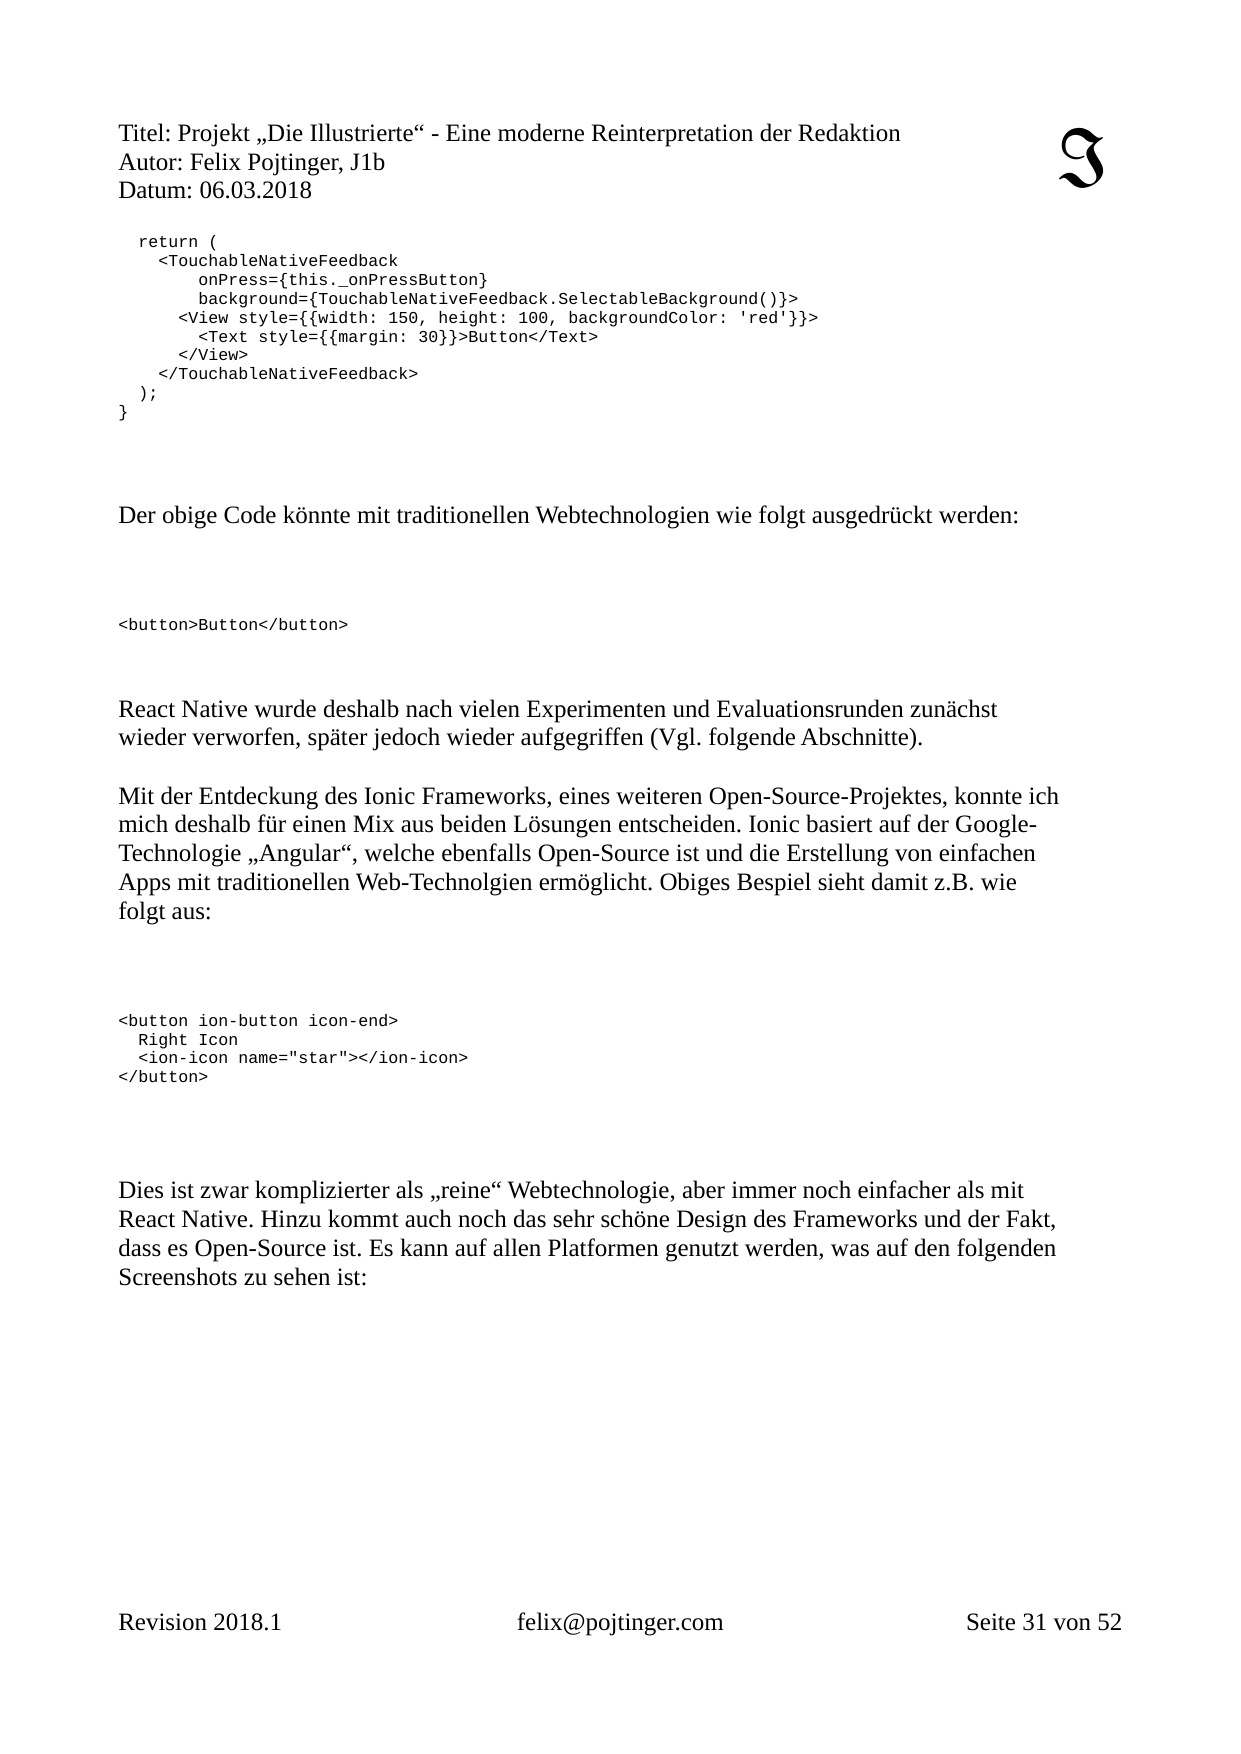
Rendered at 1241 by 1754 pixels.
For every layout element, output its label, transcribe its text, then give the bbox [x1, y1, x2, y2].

text onPress={this._onPressButton} [118, 272, 1122, 290]
text <ion-icon name="star"></ion-icon> [118, 1050, 1122, 1069]
text </button> [118, 1069, 1122, 1088]
text } [118, 403, 1122, 422]
text Right Icon [118, 1031, 1122, 1050]
text <button>Button</button> [118, 617, 1122, 636]
text Der obige Code könnte mit traditionellen Webtechnologien wie folgt ausgedrückt werden: [118, 500, 1063, 529]
text Dies ist zwar komplizierter als „reine“ Webtechnologie, aber immer noch einfacher als mit React Native. Hinzu kommt auch noch das sehr schöne Design des Frameworks und der Fakt, dass es Open-Source ist. Es kann auf allen Platformen genutzt werden, was auf den folgenden Screenshots zu sehen ist: [118, 1175, 1063, 1290]
text <Text style={{margin: 30}}>Button</Text> [118, 328, 1122, 347]
text React Native wurde deshalb nach vielen Experimenten und Evaluationsrunden zunächst wieder verworfen, später jedoch wieder aufgegriffen (Vgl. folgende Abschnitte). [118, 694, 1063, 751]
text ); [118, 385, 1122, 403]
text <button ion-button icon-end> [118, 1012, 1063, 1031]
text return ( [118, 234, 1122, 253]
text background={TouchableNativeFeedback.SelectableBackground()}> [118, 290, 1122, 309]
text </View> [118, 347, 1122, 366]
text </TouchableNativeFeedback> [118, 366, 1122, 385]
text Mit der Entdeckung des Ionic Frameworks, eines weiteren Open-Source-Projektes, konnte ich mich deshalb für einen Mix aus beiden Lösungen entscheiden. Ionic basiert auf der Google-Technologie „Angular“, welche ebenfalls Open-Source ist und die Erstellung von einfachen Apps mit traditionellen Web-Technolgien ermöglicht. Obiges Bespiel sieht damit z.B. wie folgt aus: [118, 781, 1063, 924]
text <TouchableNativeFeedback [118, 253, 1122, 272]
picture [1046, 120, 1120, 194]
text <View style={{width: 150, height: 100, backgroundColor: 'red'}}> [118, 309, 1122, 328]
